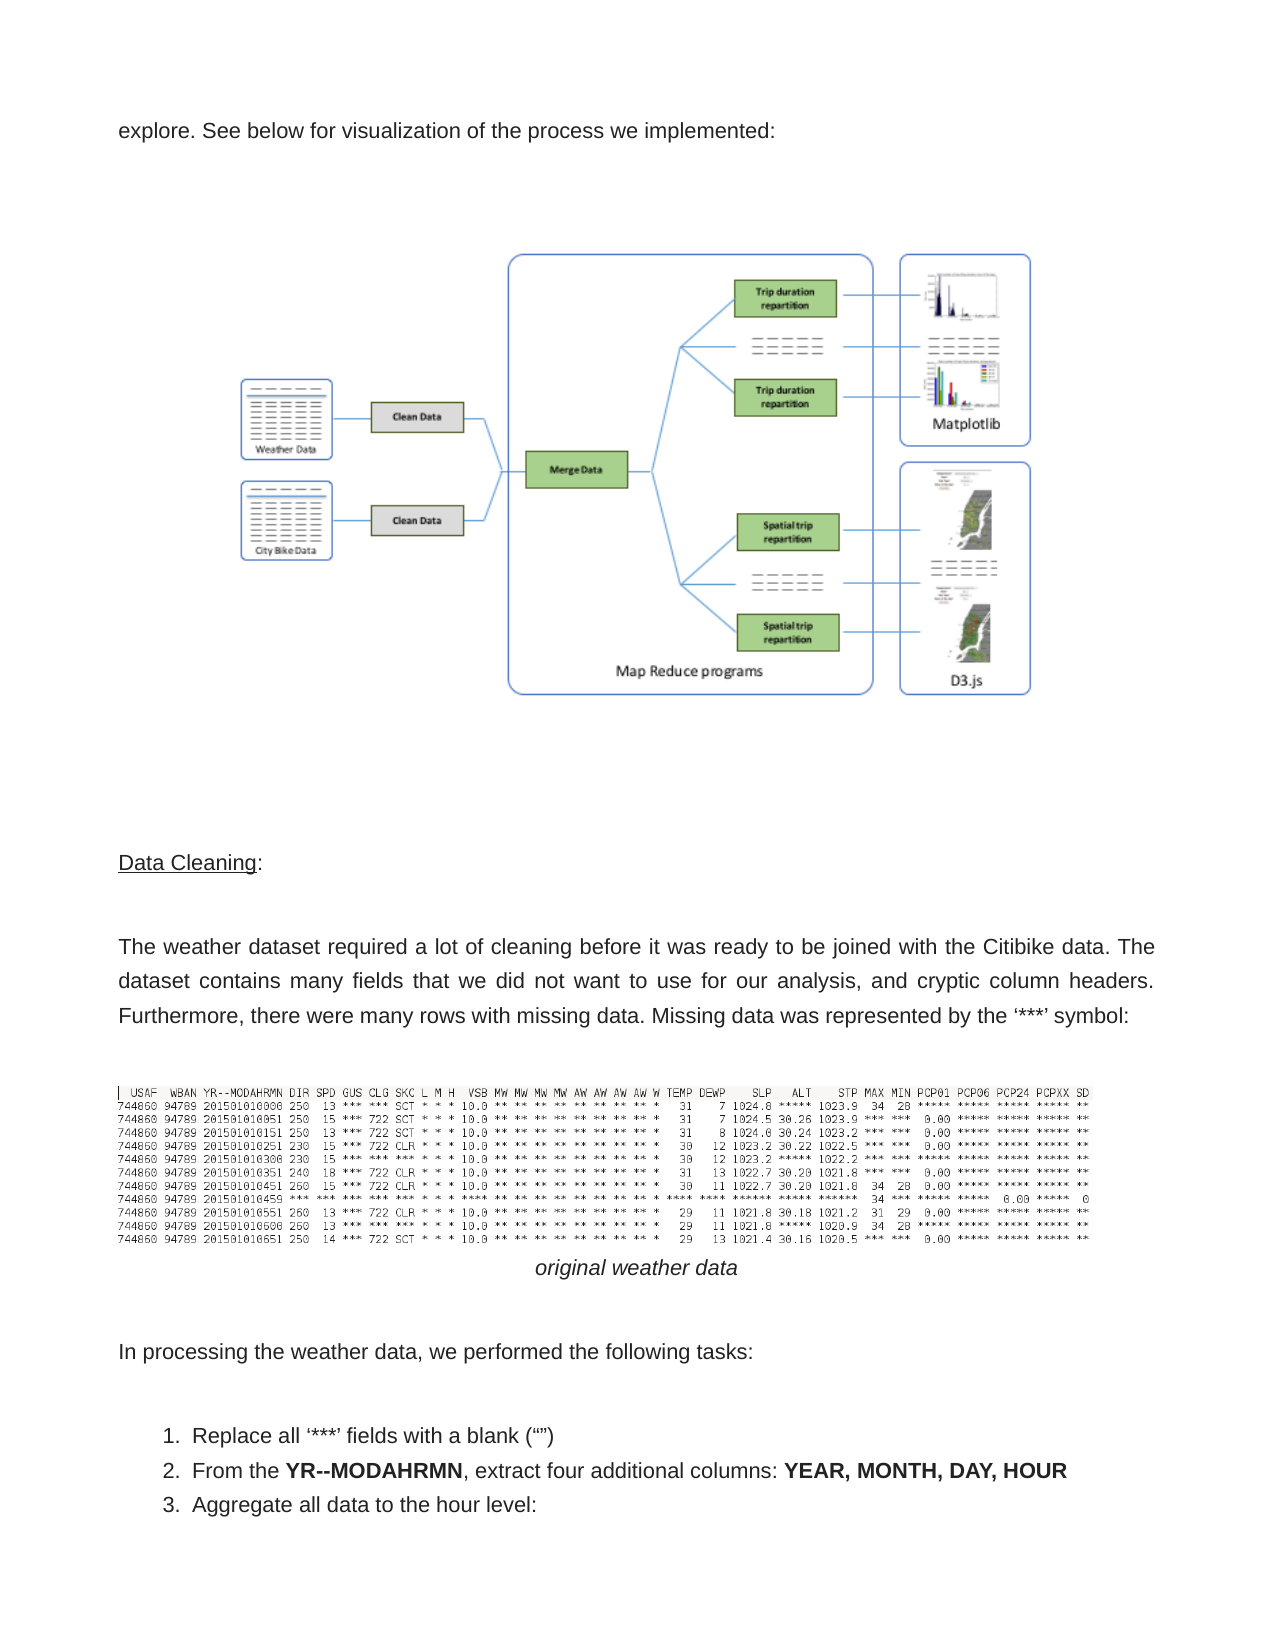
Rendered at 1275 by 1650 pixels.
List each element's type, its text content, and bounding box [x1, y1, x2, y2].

picture [150, 201, 1125, 751]
text original weather data [118, 1255, 1157, 1281]
picture [118, 1086, 1094, 1245]
list Replace all ‘***’ fields with a blank (“”) [162, 1423, 1157, 1448]
list From the YR--MODAHRMN, extract four additional columns: YEAR, MONTH, DAY, HOUR [162, 1457, 1157, 1483]
text The weather dataset required a lot of cleaning before it was ready to be joined with the Citibike data. The dataset contains many fields that we did not want to use for our analysis, and cryptic column headers. Furthermore, there were many rows with missing data. Missing data was represented by the ‘***’ symbol: [118, 933, 1157, 1028]
text In processing the weather data, we performed the following tasks: [118, 1339, 1157, 1364]
text Data Cleaning: [118, 850, 1157, 875]
list Aggregate all data to the hour level: [162, 1492, 1157, 1517]
text explore. See below for visualization of the process we implemented: [118, 118, 1157, 143]
